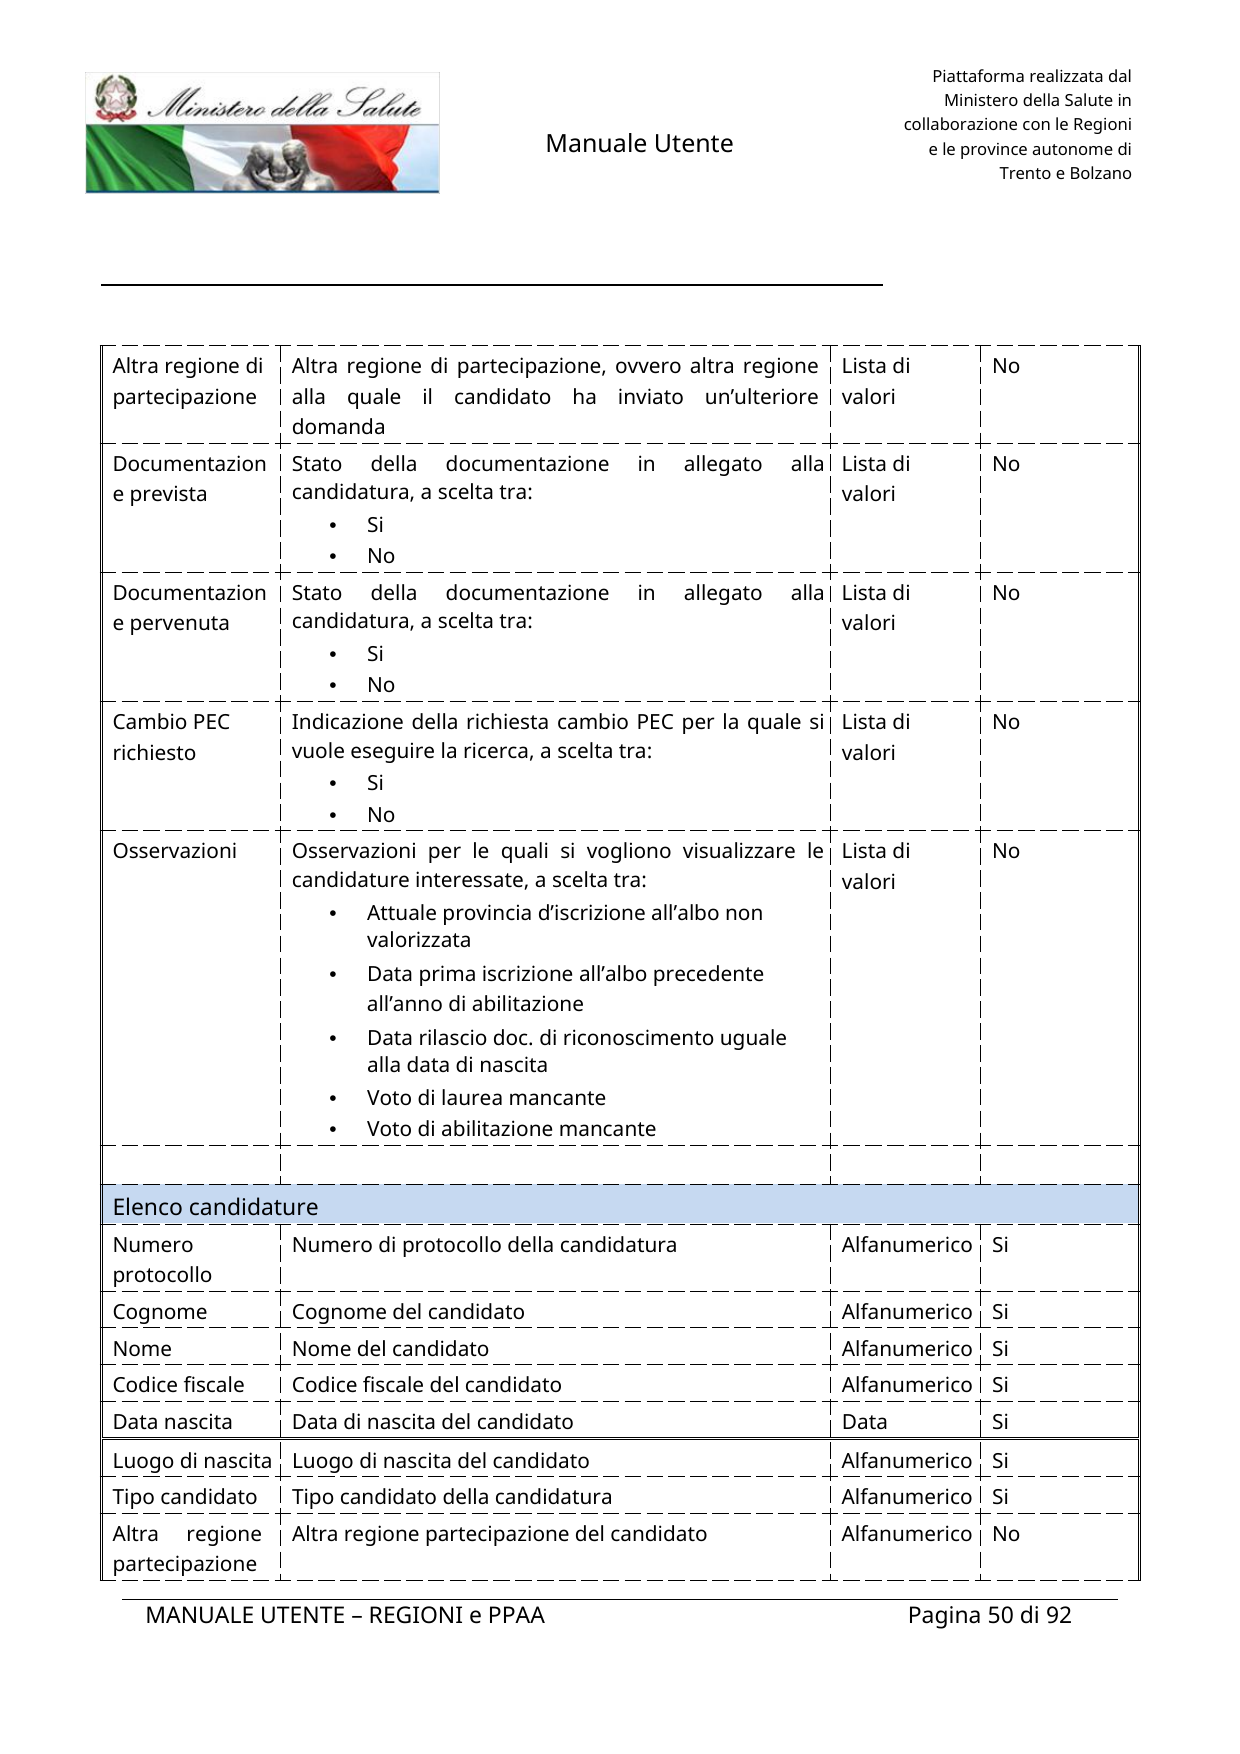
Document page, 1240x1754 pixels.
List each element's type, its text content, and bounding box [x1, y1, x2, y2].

table_cell Osservazioni per le quali si vogliono visualizzare le candidature interessate, a scelta tra: Attuale provincia d’iscrizione all’albo non valorizzata Data prima iscrizione all’albo precedente all’anno di abilitazione Data rilascio doc. di riconoscimento uguale alla data di nascita Voto di laurea mancante Voto di abilitazione mancante [281, 830, 830, 1145]
table_cell No [981, 443, 1138, 572]
table_cell Lista di valori [830, 345, 981, 442]
table_cell Altra regione di partecipazione, ovvero altra regione alla quale il candidato ha inviato un’ulteriore domanda [281, 345, 830, 442]
table_cell [830, 1145, 981, 1184]
table_cell [103, 1145, 281, 1184]
table_cell Elenco candidature [103, 1184, 1138, 1223]
table_cell Lista di valori [830, 572, 981, 701]
table_cell Alfanumerico [830, 1364, 981, 1401]
table_cell [981, 1145, 1138, 1184]
table_cell Cognome del candidato [281, 1291, 830, 1327]
table_cell Data nascita [103, 1401, 281, 1437]
table_cell Altra regione partecipazione [103, 1513, 281, 1580]
table_cell Nome [103, 1327, 281, 1364]
table_cell No [981, 701, 1138, 830]
table_cell Cambio PEC richiesto [103, 701, 281, 830]
table_cell Stato della documentazione in allegato alla candidatura, a scelta tra: Si No [281, 572, 830, 701]
table_cell Documentazione prevista [103, 443, 281, 572]
table_cell Numero protocollo [103, 1224, 281, 1291]
table_cell Cognome [103, 1291, 281, 1327]
table_cell No [981, 830, 1138, 1145]
table_cell Alfanumerico [830, 1440, 981, 1476]
table_cell Si [981, 1476, 1138, 1513]
table_cell No [981, 572, 1138, 701]
table_cell Si [981, 1291, 1138, 1327]
table_cell Luogo di nascita [103, 1440, 281, 1476]
table_cell Documentazione pervenuta [103, 572, 281, 701]
table_cell Nome del candidato [281, 1327, 830, 1364]
table_cell Data di nascita del candidato [281, 1401, 830, 1437]
table_cell Altra regione di partecipazione [103, 345, 281, 442]
table_cell Tipo candidato della candidatura [281, 1476, 830, 1513]
table_cell Alfanumerico [830, 1513, 981, 1580]
table_cell Alfanumerico [830, 1224, 981, 1291]
table_cell Si [981, 1327, 1138, 1364]
table_cell Alfanumerico [830, 1327, 981, 1364]
table_cell No [981, 1513, 1138, 1580]
table_cell Si [981, 1224, 1138, 1291]
table_cell Codice fiscale [103, 1364, 281, 1401]
table_cell Si [981, 1364, 1138, 1401]
table_cell Numero di protocollo della candidatura [281, 1224, 830, 1291]
table_cell No [981, 345, 1138, 442]
table_cell Stato della documentazione in allegato alla candidatura, a scelta tra: Si No [281, 443, 830, 572]
table_cell Indicazione della richiesta cambio PEC per la quale si vuole eseguire la ricerca, a scelta tra: Si No [281, 701, 830, 830]
table_cell Alfanumerico [830, 1476, 981, 1513]
table_cell Si [981, 1401, 1138, 1437]
table_cell Alfanumerico [830, 1291, 981, 1327]
table_cell Data [830, 1401, 981, 1437]
table_cell Lista di valori [830, 701, 981, 830]
table_cell Codice fiscale del candidato [281, 1364, 830, 1401]
table_cell [281, 1145, 830, 1184]
table_cell Lista di valori [830, 443, 981, 572]
table_cell Tipo candidato [103, 1476, 281, 1513]
table_cell Si [981, 1440, 1138, 1476]
table_cell Lista di valori [830, 830, 981, 1145]
table_cell Altra regione partecipazione del candidato [281, 1513, 830, 1580]
table_cell Osservazioni [103, 830, 281, 1145]
table_cell Luogo di nascita del candidato [281, 1440, 830, 1476]
